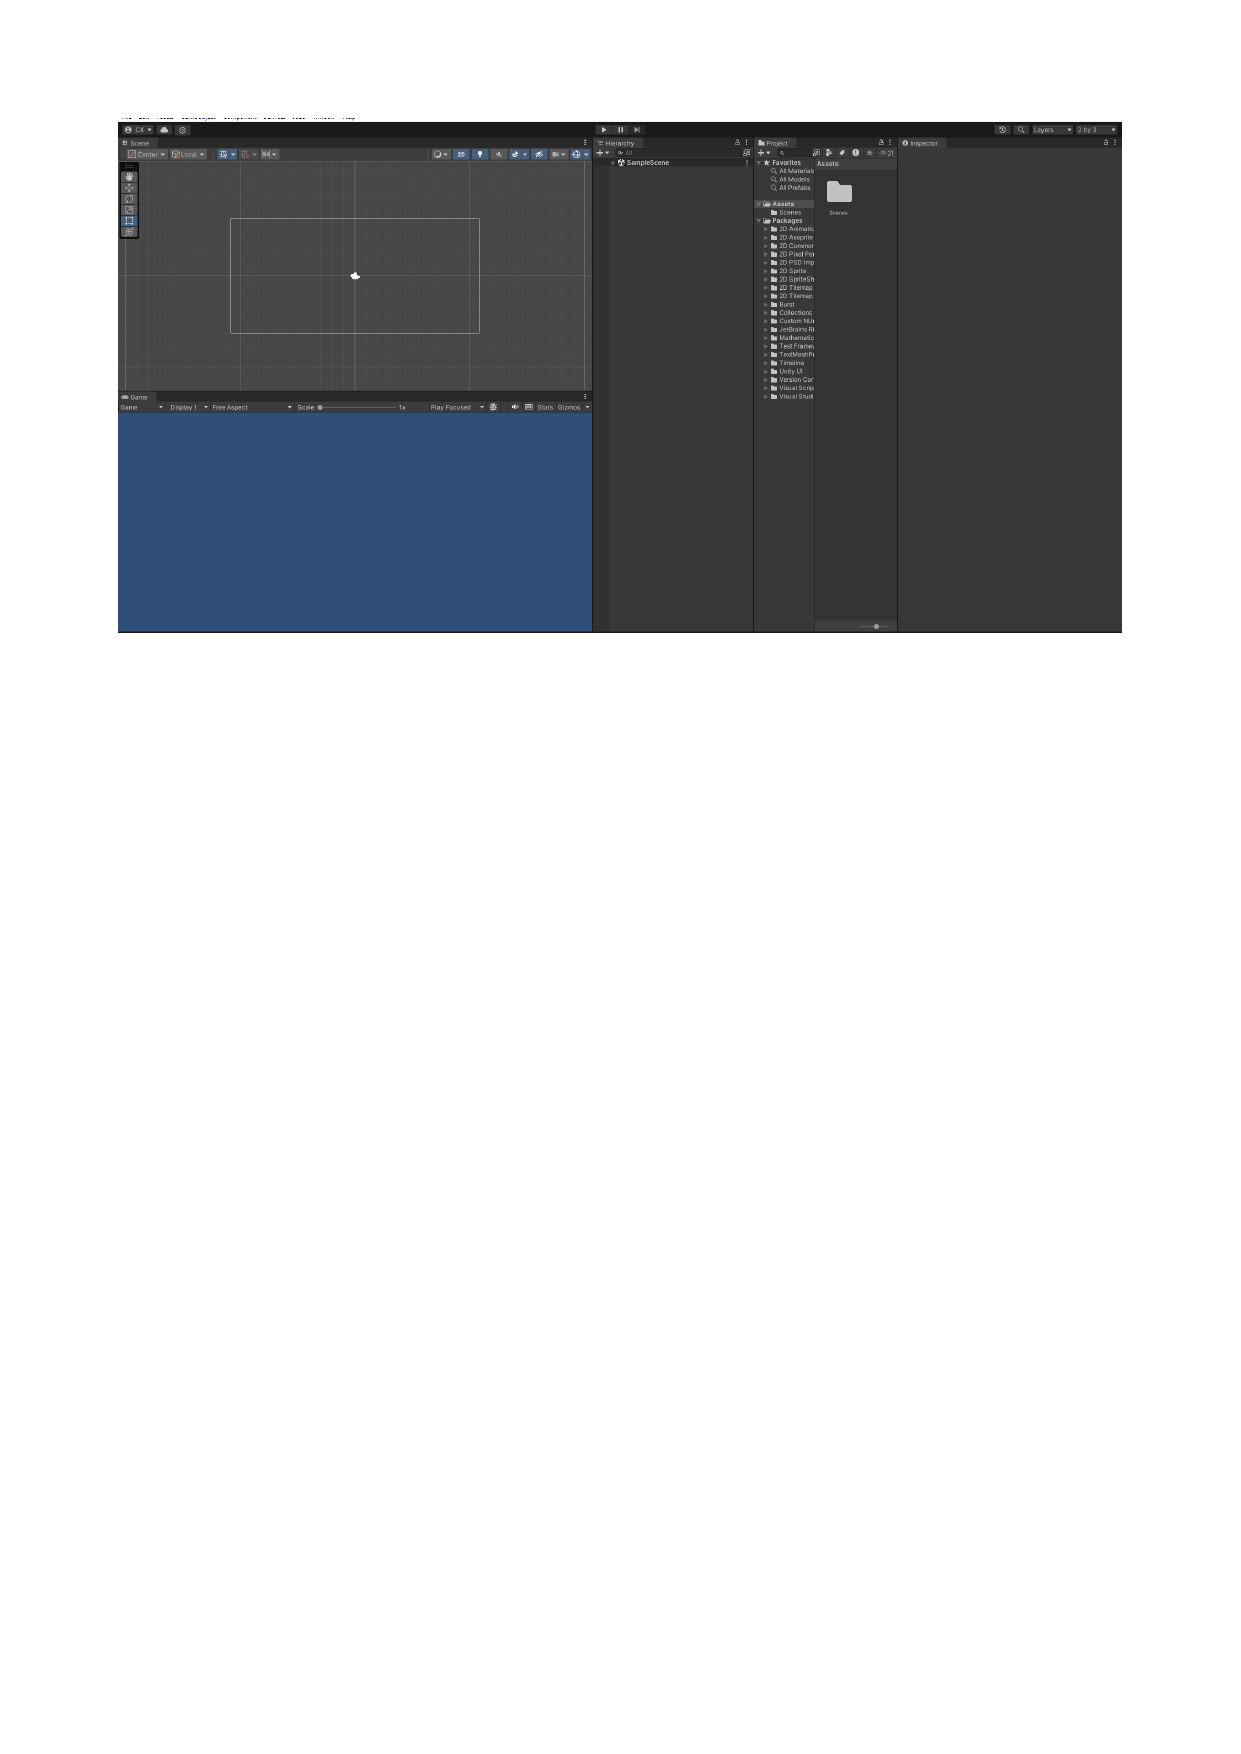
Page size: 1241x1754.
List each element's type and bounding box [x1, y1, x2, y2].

picture [118, 118, 1122, 633]
